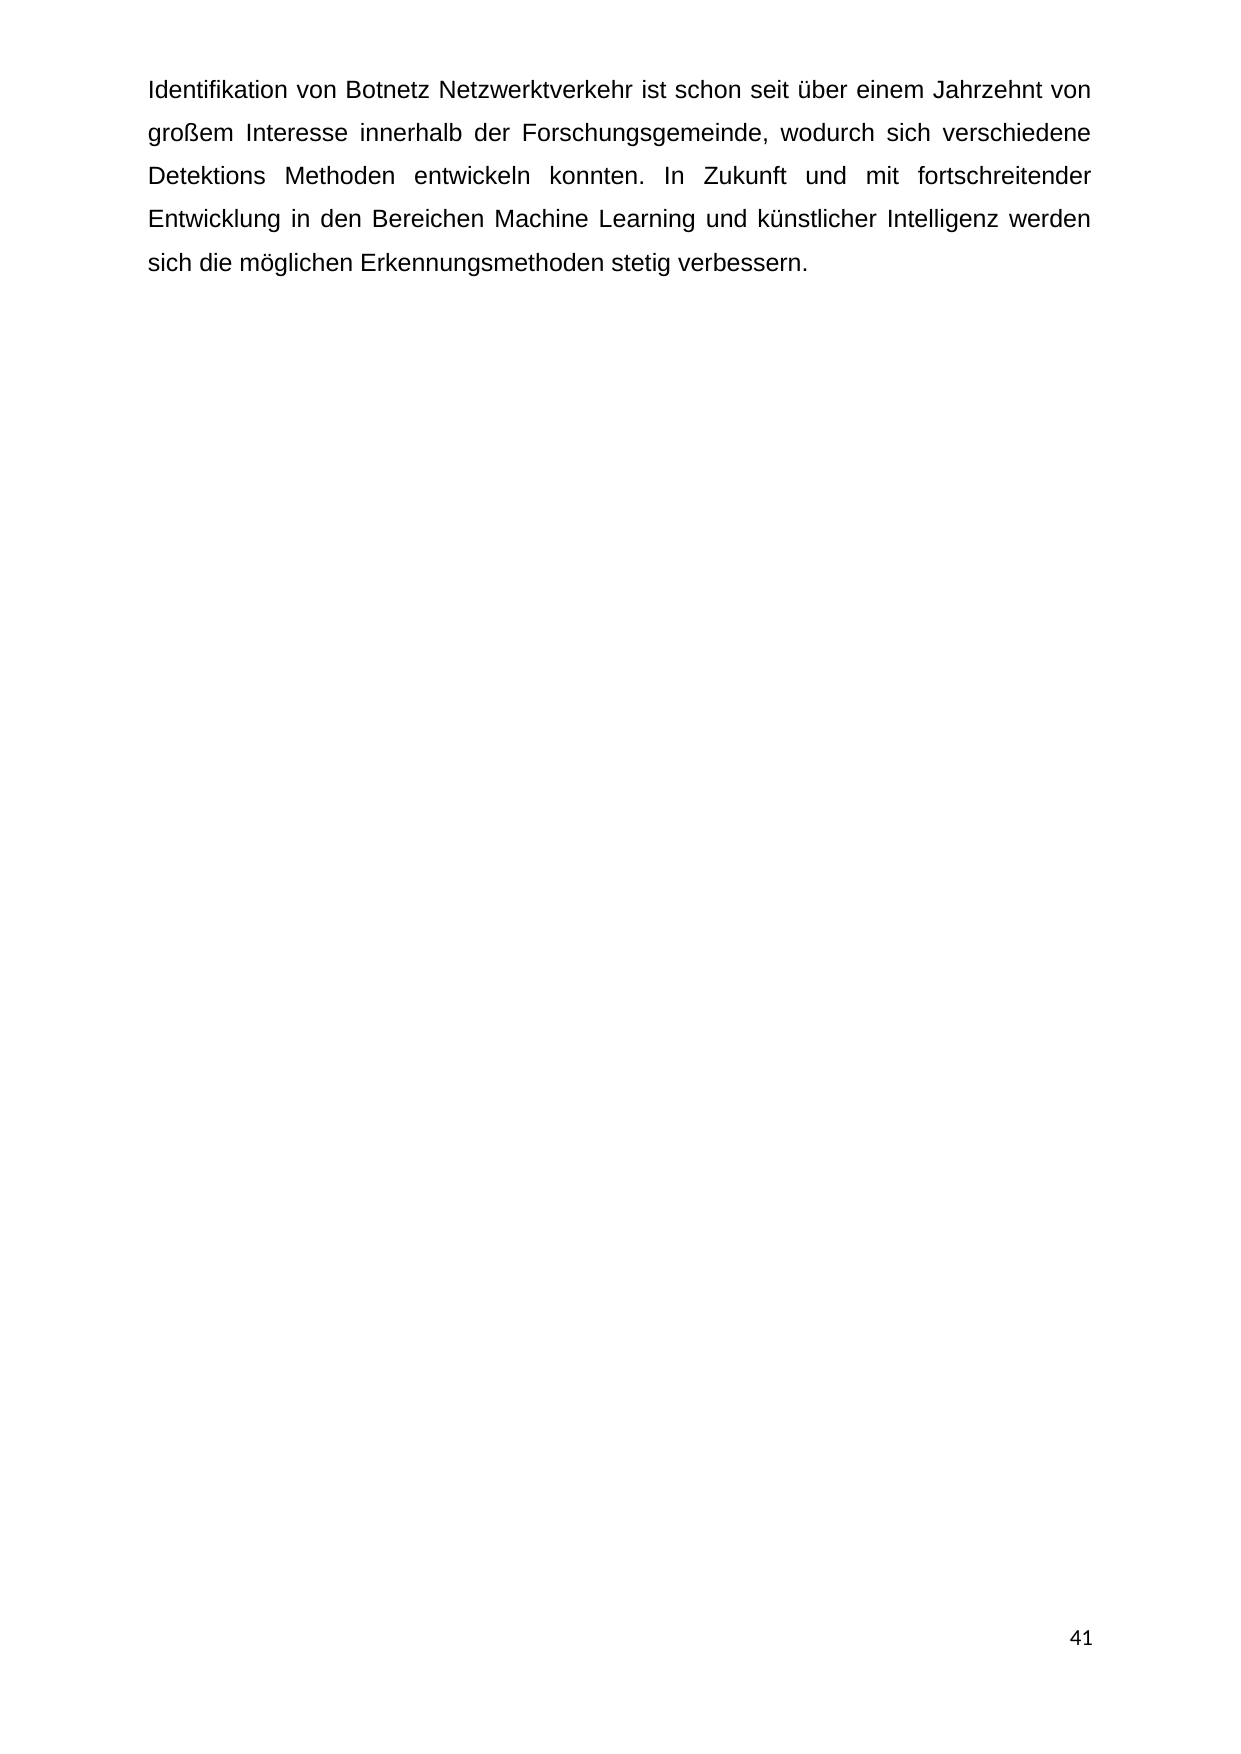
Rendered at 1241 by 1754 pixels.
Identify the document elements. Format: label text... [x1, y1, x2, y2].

text Identifikation von Botnetz Netzwerktverkehr ist schon seit über einem Jahrzehnt von großem Interesse innerhalb der Forschungsgemeinde, wodurch sich verschiedene Detektions Methoden entwickeln konnten. In Zukunft und mit fortschreitender Entwicklung in den Bereichen Machine Learning und künstlicher Intelligenz werden sich die möglichen Erkennungsmethoden stetig verbessern. [148, 75, 1093, 276]
